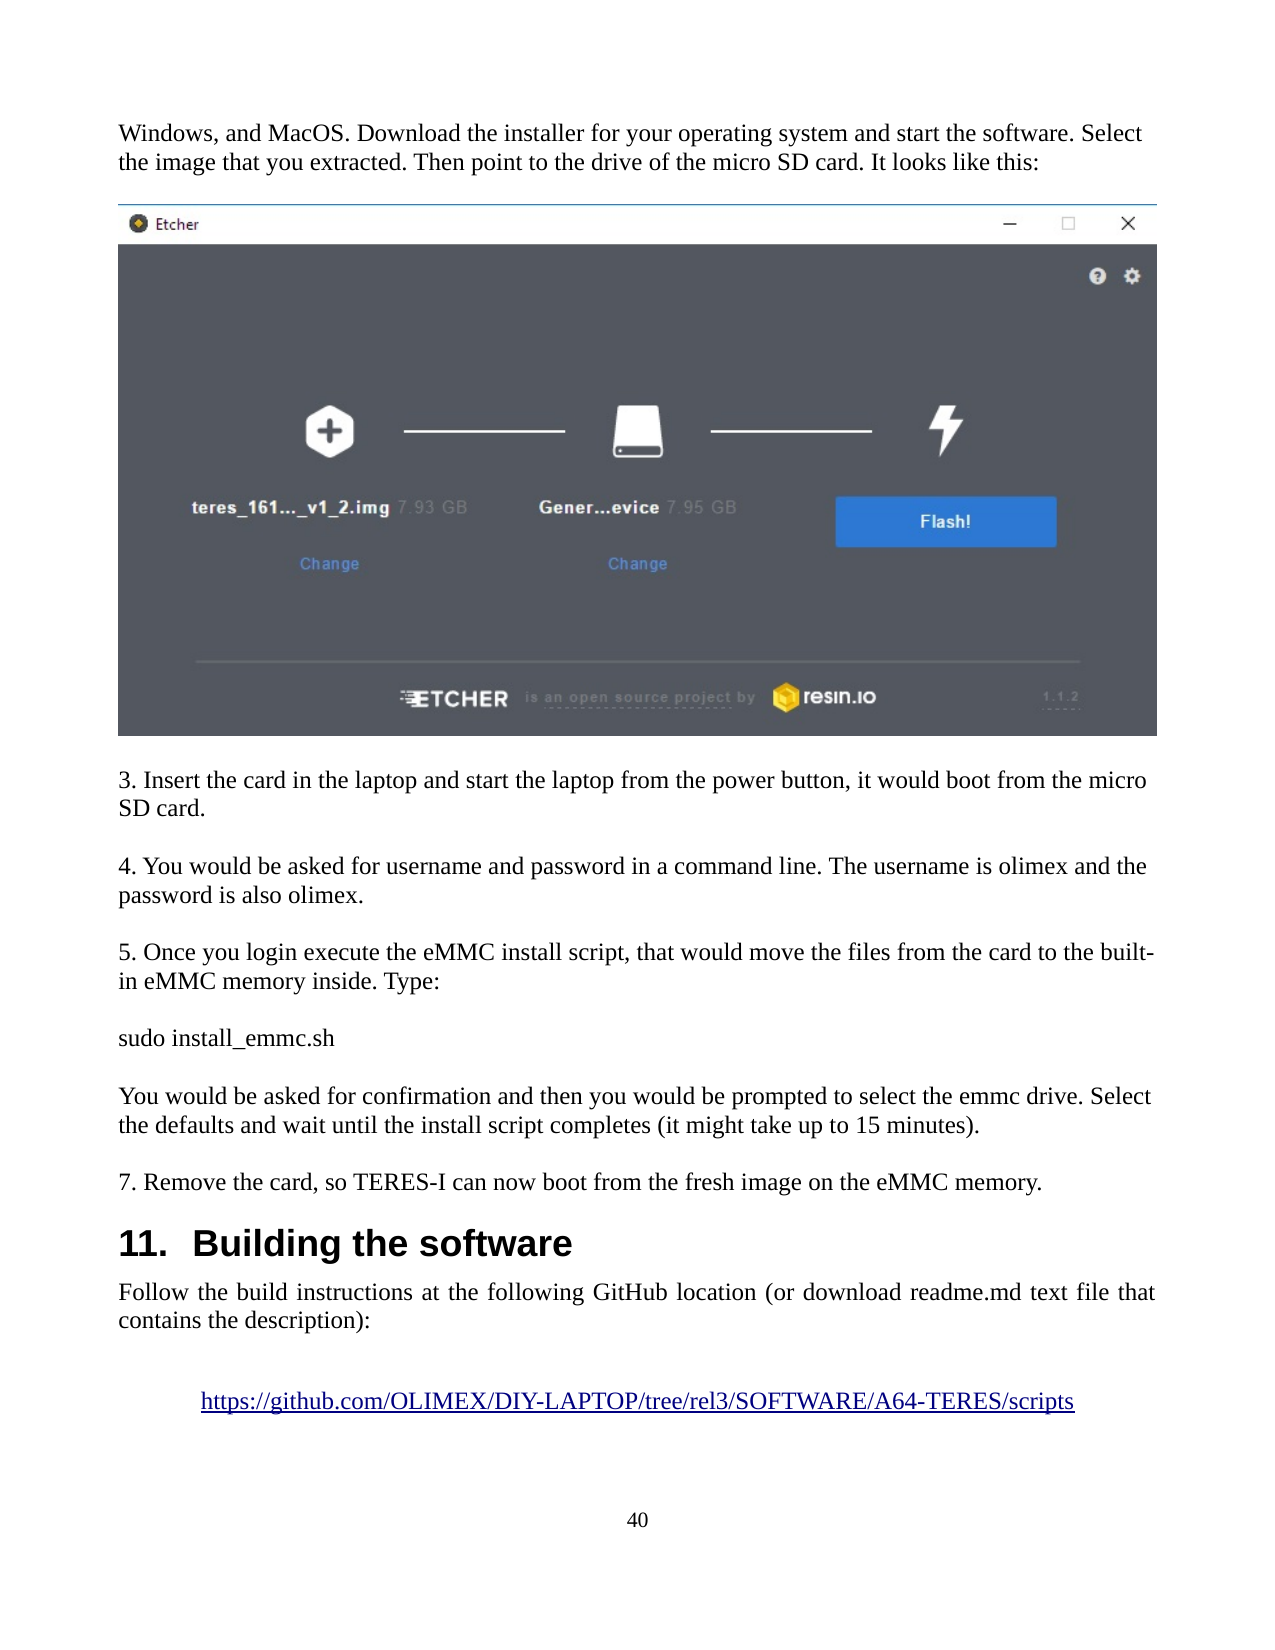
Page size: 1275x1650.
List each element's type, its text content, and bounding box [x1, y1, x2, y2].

text https://github.com/OLIMEX/DIY-LAPTOP/tree/rel3/SOFTWARE/A64-TERES/scripts [118, 1386, 1157, 1415]
picture [118, 204, 1157, 736]
text You would be asked for confirmation and then you would be prompted to select the emmc drive. Select the defaults and wait until the install script completes (it might take up to 15 minutes). [118, 1081, 1157, 1138]
text 3. Insert the card in the laptop and start the laptop from the power button, it would boot from the micro SD card. [118, 765, 1157, 822]
text Windows, and MacOS. Download the installer for your operating system and start the software. Select the image that you extracted. Then point to the drive of the micro SD card. It looks like this: [118, 118, 1157, 176]
text 4. You would be asked for username and password in a command line. The username is olimex and the password is also olimex. [118, 851, 1157, 908]
subtitle Building the software [118, 1221, 1157, 1264]
text 7. Remove the card, so TERES-I can now boot from the fresh image on the eMMC memory. [118, 1167, 1157, 1196]
text sudo install_emmc.sh [118, 1023, 1157, 1052]
text Follow the build instructions at the following GitHub location (or download readme.md text file that contains the description): [118, 1277, 1157, 1334]
text 5. Once you login execute the eMMC install script, that would move the files from the card to the built-in eMMC memory inside. Type: [118, 937, 1157, 995]
